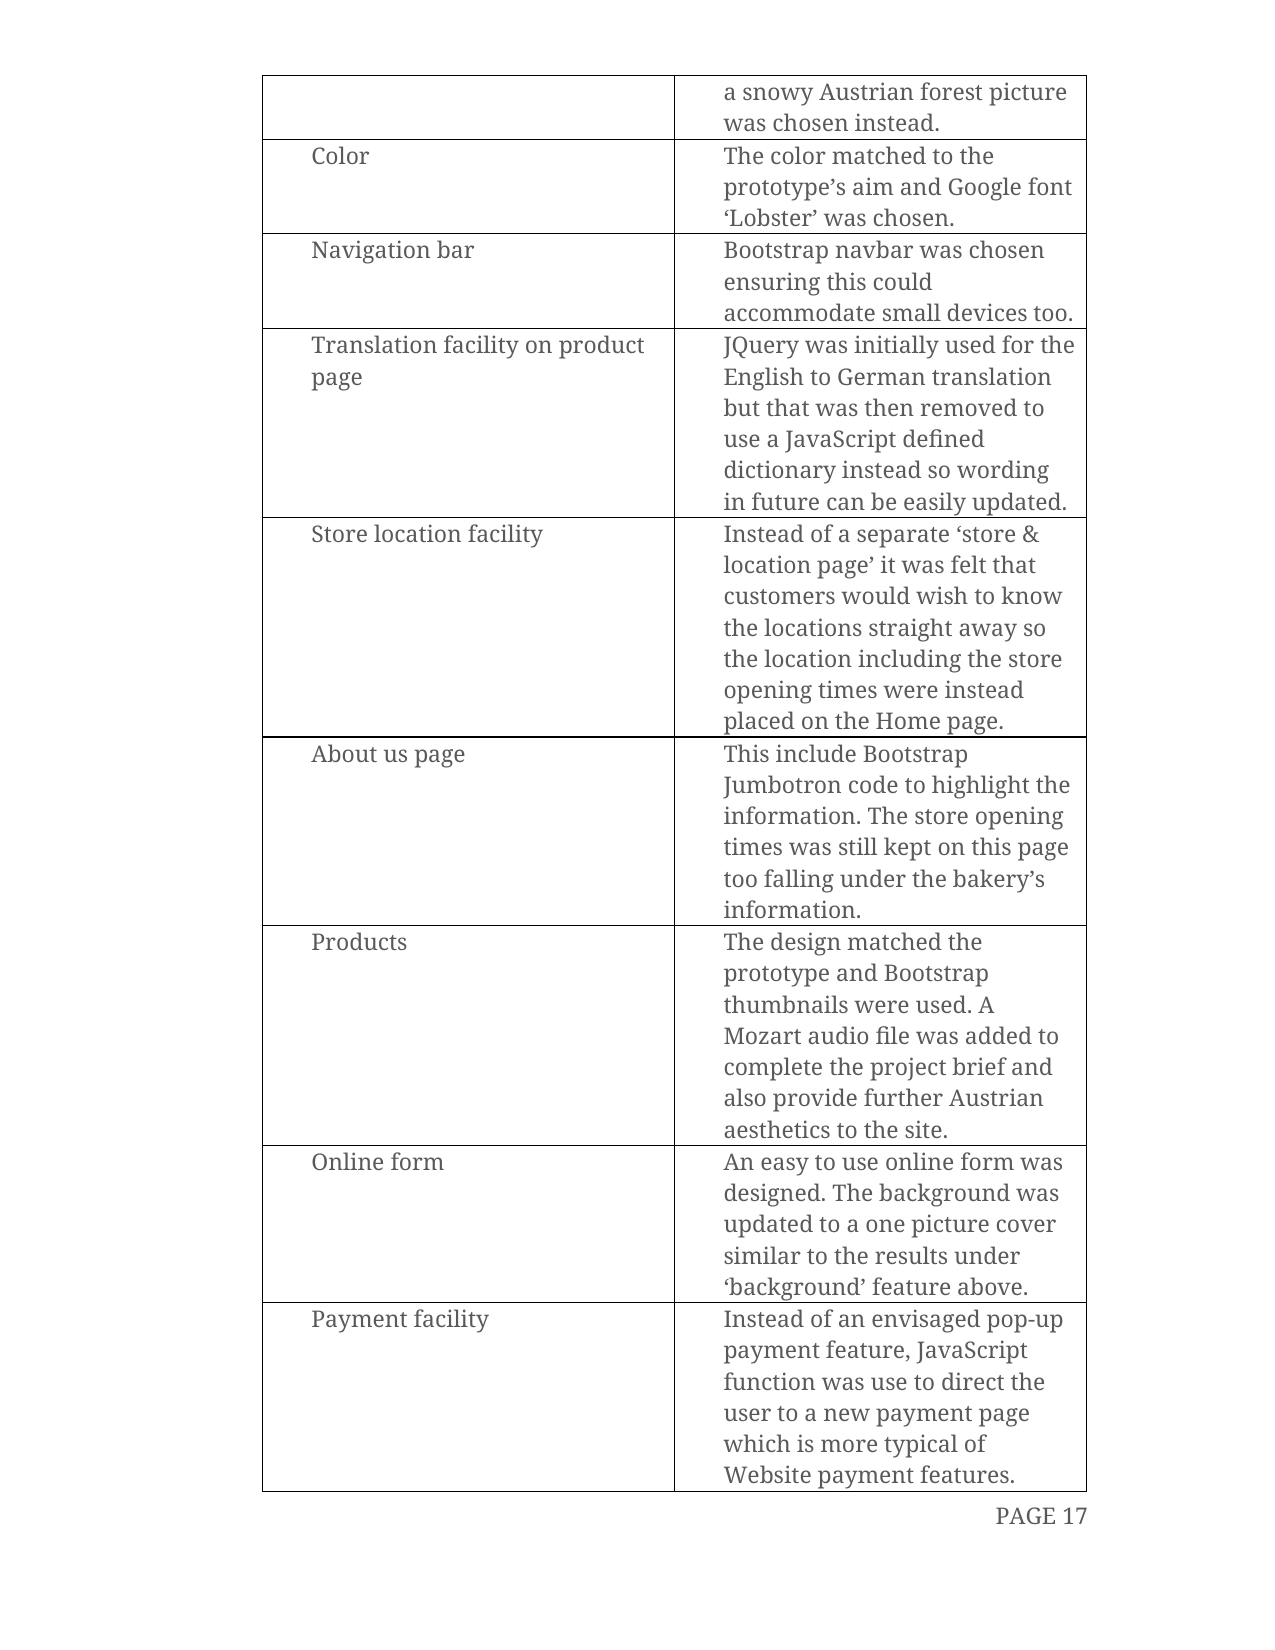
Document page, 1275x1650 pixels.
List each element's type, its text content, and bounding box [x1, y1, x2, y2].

table_cell Payment facility [263, 1303, 674, 1491]
table_cell JQuery was initially used for the English to German translation but that was then removed to use a JavaScript defined dictionary instead so wording in future can be easily updated. [675, 329, 1086, 517]
table_cell The color matched to the prototype’s aim and Google font ‘Lobster’ was chosen. [675, 140, 1086, 233]
table_cell Instead of an envisaged pop-up payment feature, JavaScript function was use to direct the user to a new payment page which is more typical of Website payment features. [675, 1303, 1086, 1491]
table_cell An easy to use online form was designed. The background was updated to a one picture cover similar to the results under ‘background’ feature above. [675, 1146, 1086, 1302]
table_cell About us page [263, 738, 674, 925]
table_cell Translation facility on product page [263, 329, 674, 517]
table_cell The design matched the prototype and Bootstrap thumbnails were used. A Mozart audio file was added to complete the project brief and also provide further Austrian aesthetics to the site. [675, 926, 1086, 1145]
table_cell Products [263, 926, 674, 1145]
table_cell Online form [263, 1146, 674, 1302]
table_cell Instead of a separate ‘store & location page’ it was felt that customers would wish to know the locations straight away so the location including the store opening times were instead placed on the Home page. [675, 518, 1086, 736]
table_cell This include Bootstrap Jumbotron code to highlight the information. The store opening times was still kept on this page too falling under the bakery’s information. [675, 738, 1086, 925]
table_cell Navigation bar [263, 234, 674, 328]
table_cell [263, 76, 674, 138]
table_cell Color [263, 140, 674, 233]
table_cell Store location facility [263, 518, 674, 736]
table_cell Bootstrap navbar was chosen ensuring this could accommodate small devices too. [675, 234, 1086, 328]
table_cell a snowy Austrian forest picture was chosen instead. [675, 76, 1086, 138]
